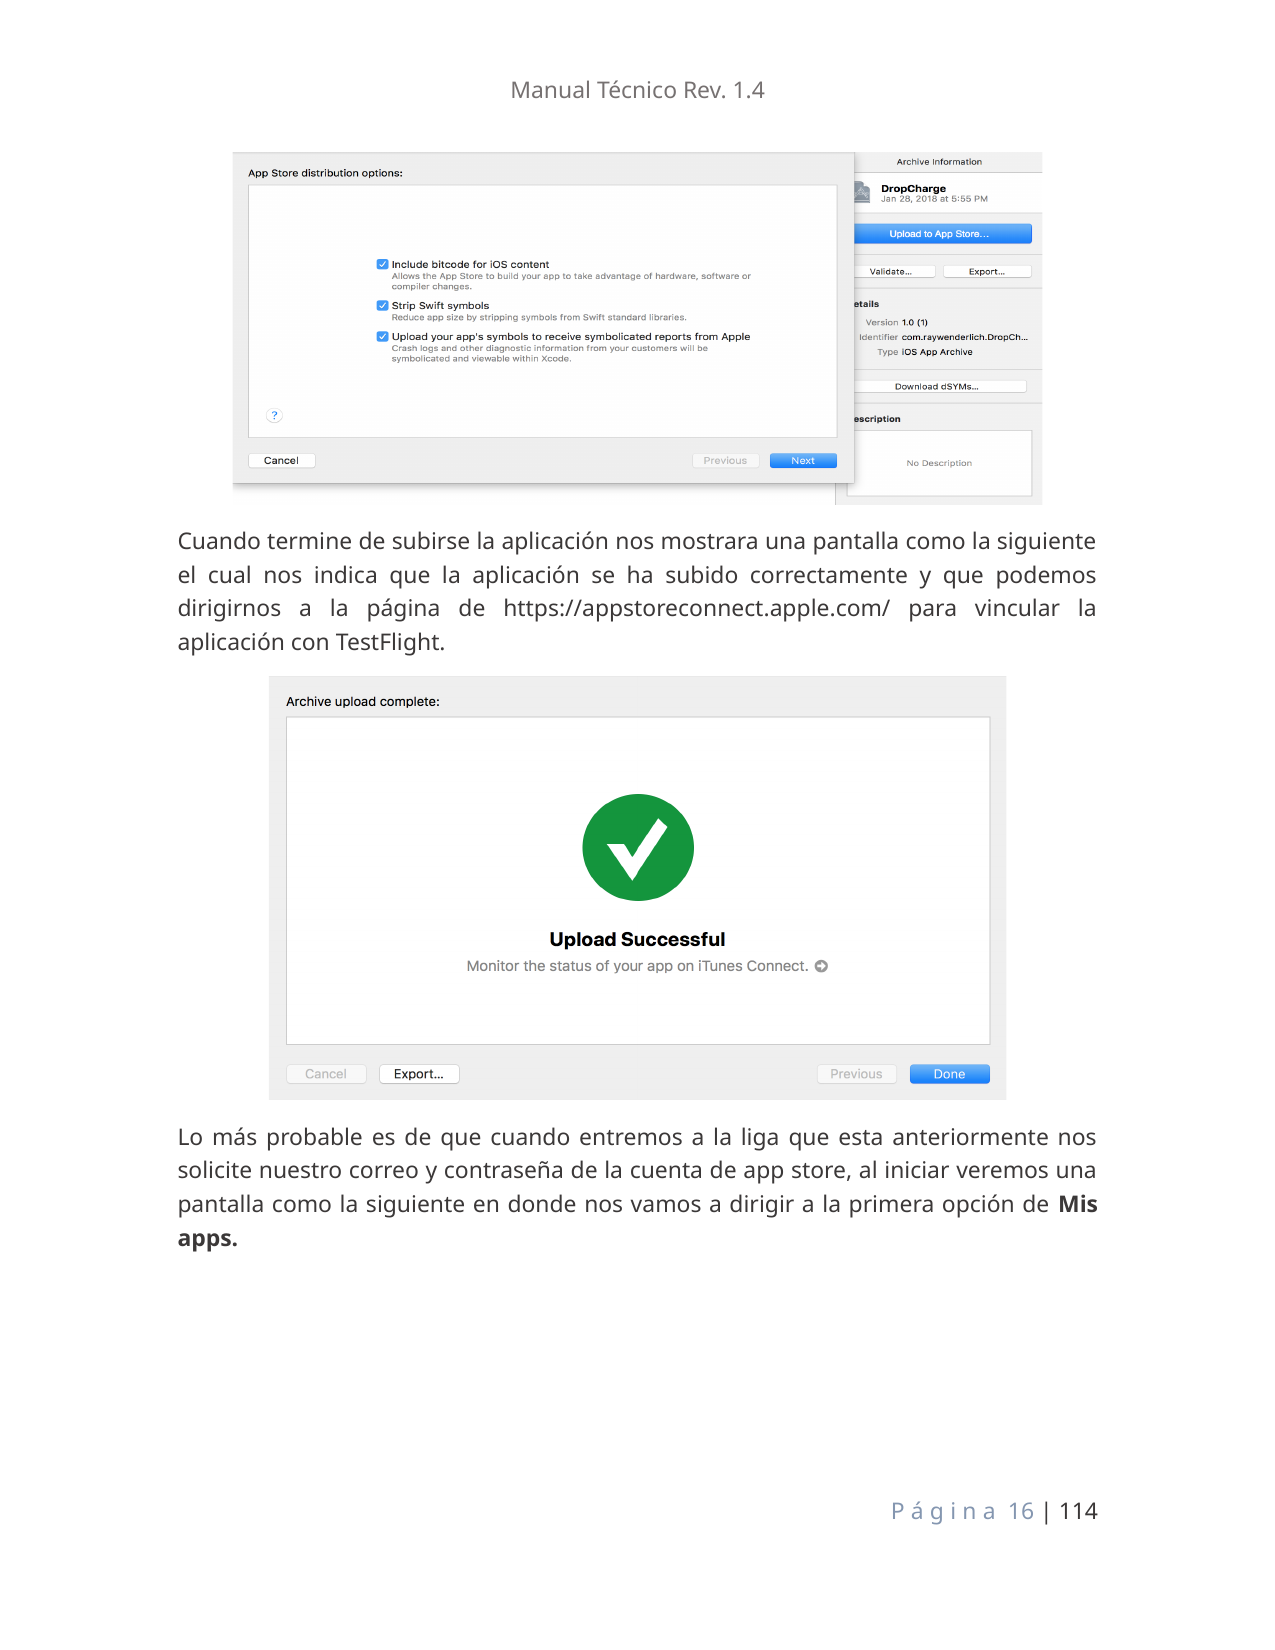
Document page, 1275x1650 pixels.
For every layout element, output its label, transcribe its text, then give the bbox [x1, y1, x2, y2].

picture [232, 152, 1043, 505]
picture [268, 676, 1007, 1100]
text Lo más probable es de que cuando entremos a la liga que esta anteriormente nos solicite nuestro correo y contraseña de la cuenta de app store, al iniciar veremos una pantalla como la siguiente en donde nos vamos a dirigir a la primera opción de Mis apps. [177, 1121, 1098, 1253]
text Cuando termine de subirse la aplicación nos mostrara una pantalla como la siguiente el cual nos indica que la aplicación se ha subido correctamente y que podemos dirigirnos a la página de https://appstoreconnect.apple.com/ para vincular la aplicación con TestFlight. [177, 525, 1098, 657]
